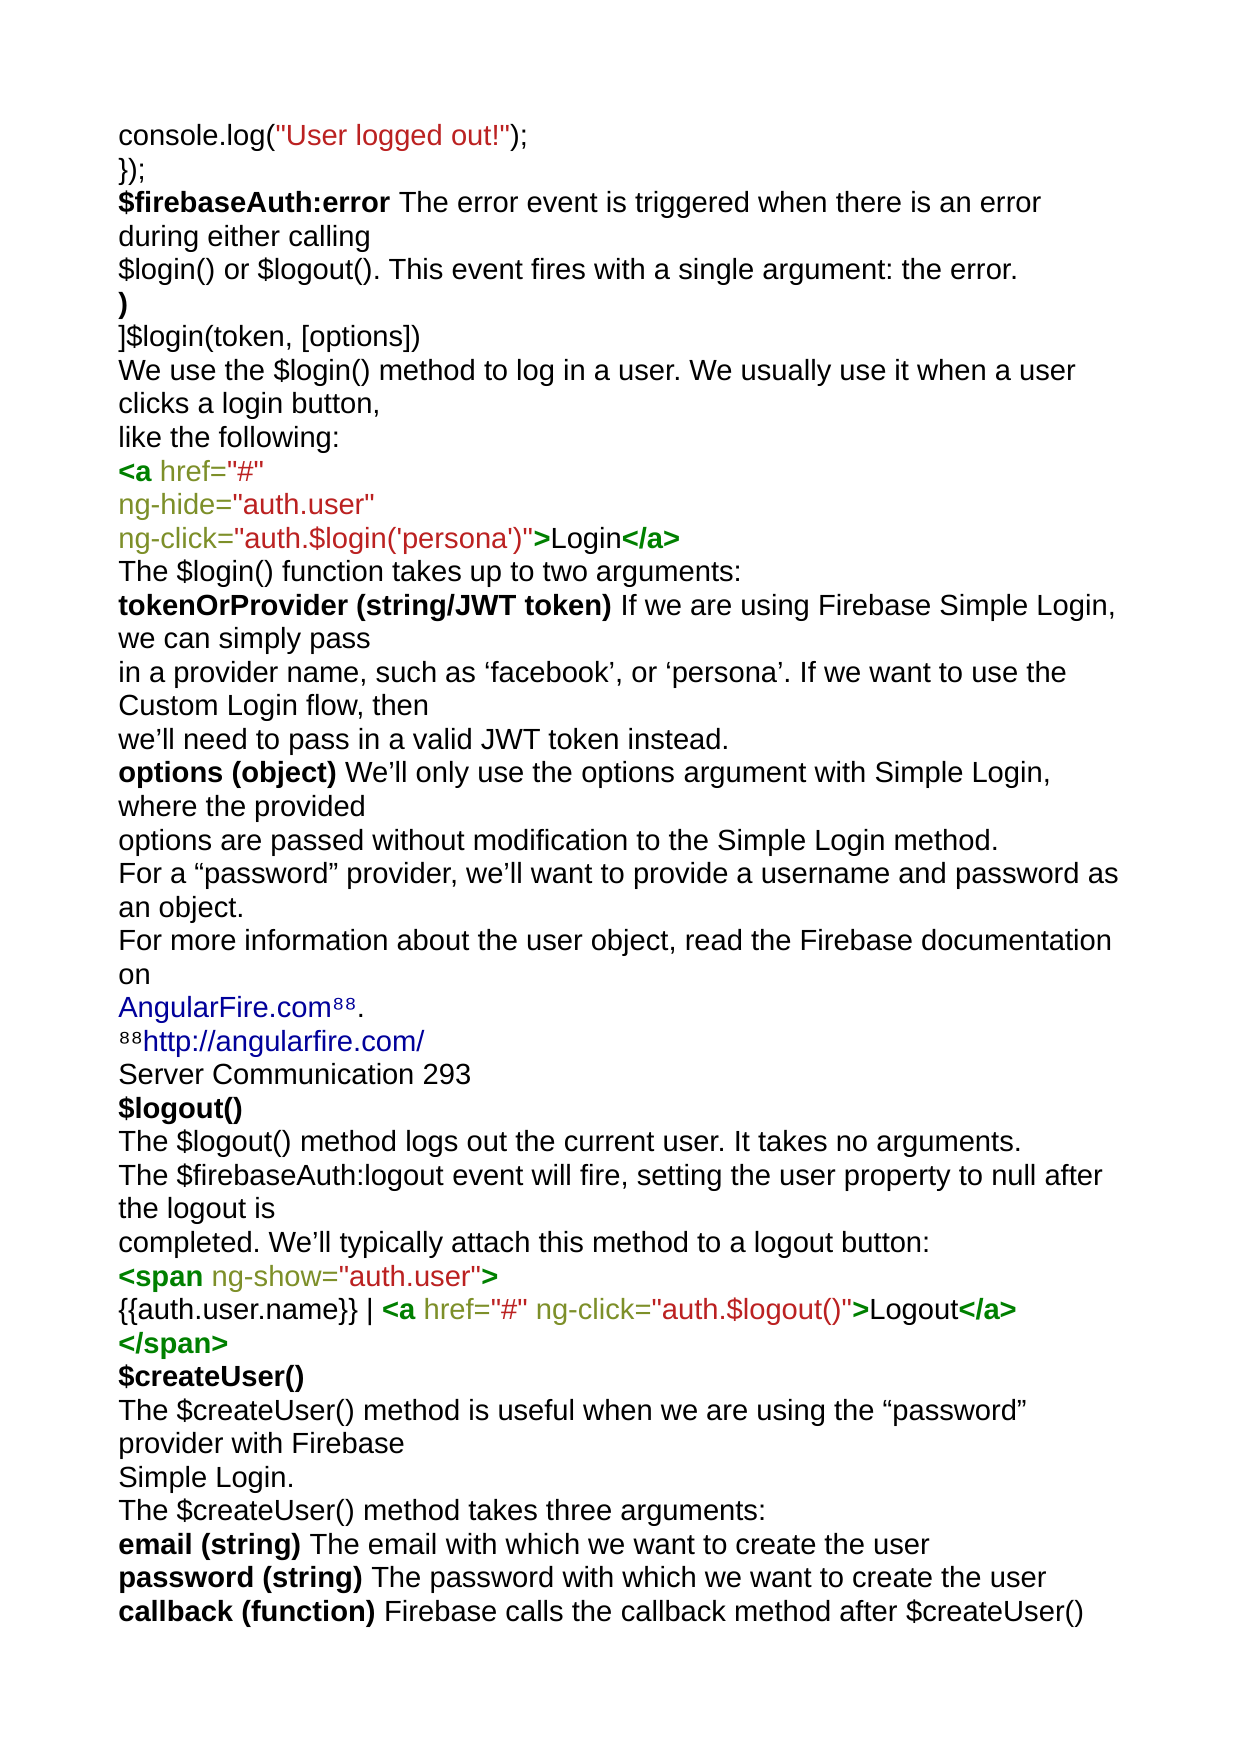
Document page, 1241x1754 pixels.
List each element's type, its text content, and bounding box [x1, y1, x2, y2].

text tokenOrProvider (string/JWT token) If we are using Firebase Simple Login, we can simply pass [118, 588, 1122, 655]
text $createUser() [118, 1359, 1122, 1393]
text The $createUser() method takes three arguments: [118, 1493, 1122, 1527]
text ng-hide="auth.user" [118, 487, 1122, 521]
text Simple Login. [118, 1460, 1122, 1493]
text For more information about the user object, read the Firebase documentation on [118, 923, 1122, 990]
text ]$login(token, [options]) [118, 319, 1122, 353]
text The $createUser() method is useful when we are using the “password” provider with Firebase [118, 1393, 1122, 1460]
text The $login() function takes up to two arguments: [118, 554, 1122, 588]
text $firebaseAuth:error The error event is triggered when there is an error during either calling [118, 185, 1122, 252]
text For a “password” provider, we’ll want to provide a username and password as an object. [118, 856, 1122, 923]
text {{auth.user.name}} | <a href="#" ng-click="auth.$logout()">Logout</a> [118, 1292, 1122, 1326]
text like the following: [118, 420, 1122, 453]
text The $firebaseAuth:logout event will fire, setting the user property to null after the logout is [118, 1158, 1122, 1225]
text console.log("User logged out!"); [118, 118, 1122, 152]
text callback (function) Firebase calls the callback method after $createUser() [118, 1594, 1122, 1627]
text password (string) The password with which we want to create the user [118, 1560, 1122, 1594]
text We use the $login() method to log in a user. We usually use it when a user clicks a login button, [118, 353, 1122, 420]
text The $logout() method logs out the current user. It takes no arguments. [118, 1124, 1122, 1158]
text ⁸⁸http://angularfire.com/ [118, 1024, 1122, 1057]
text </span> [118, 1326, 1122, 1359]
text }); [118, 152, 1122, 185]
text Server Communication 293 [118, 1057, 1122, 1091]
text $logout() [118, 1091, 1122, 1124]
text email (string) The email with which we want to create the user [118, 1527, 1122, 1560]
text ng-click="auth.$login('persona')">Login</a> [118, 521, 1122, 554]
text completed. We’ll typically attach this method to a logout button: [118, 1225, 1122, 1258]
text in a provider name, such as ‘facebook’, or ‘persona’. If we want to use the Custom Login flow, then [118, 655, 1122, 722]
text ) [118, 286, 1122, 319]
text options (object) We’ll only use the options argument with Simple Login, where the provided [118, 755, 1122, 822]
text we’ll need to pass in a valid JWT token instead. [118, 722, 1122, 755]
text $login() or $logout(). This event fires with a single argument: the error. [118, 252, 1122, 286]
text AngularFire.com⁸⁸. [118, 990, 1122, 1024]
text <span ng-show="auth.user"> [118, 1258, 1122, 1292]
text <a href="#" [118, 453, 1122, 487]
text options are passed without modification to the Simple Login method. [118, 822, 1122, 856]
